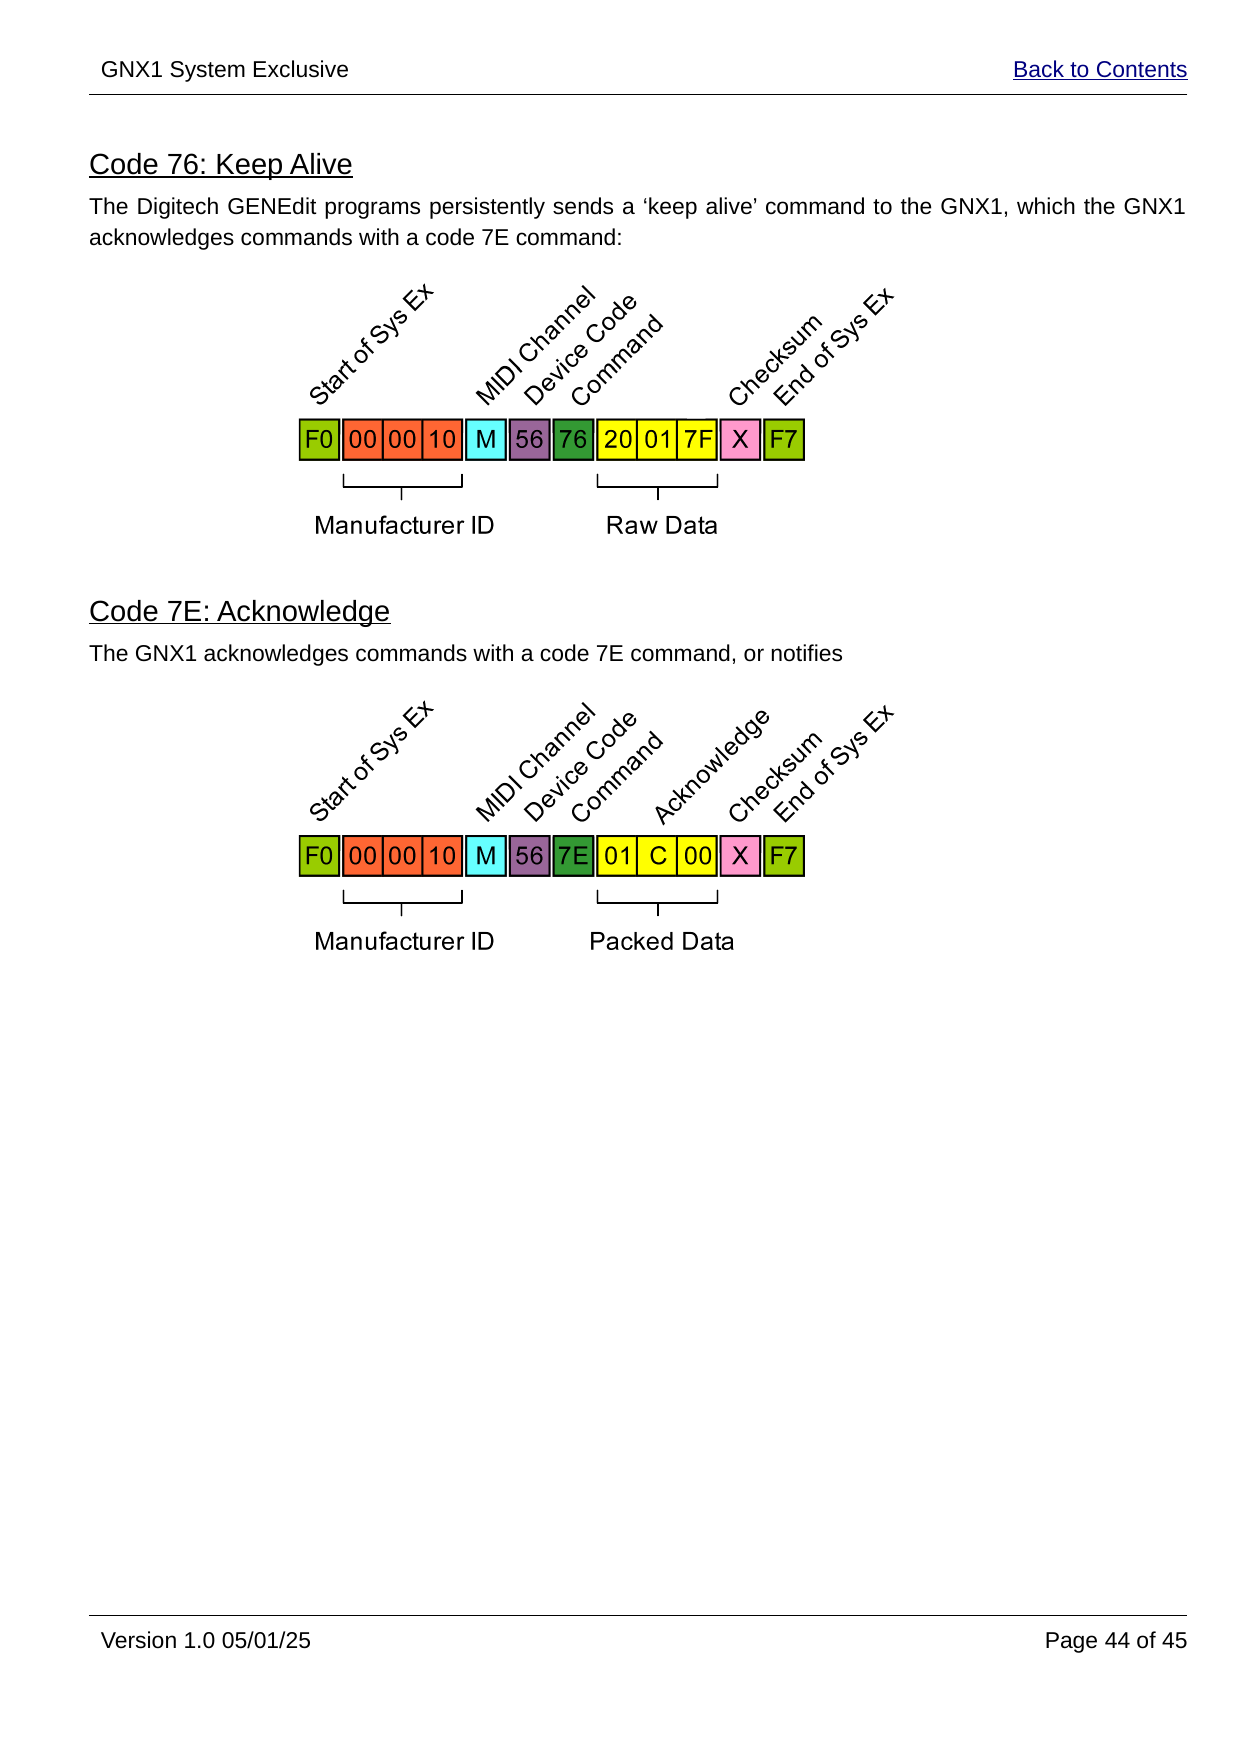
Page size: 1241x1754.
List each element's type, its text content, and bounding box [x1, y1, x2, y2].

picture [298, 283, 978, 540]
text The Digitech GENEdit programs persistently sends a ‘keep alive’ command to the GNX1, which the GNX1 acknowledges commands with a code 7E command: [89, 193, 1187, 250]
picture [298, 699, 978, 956]
text The GNX1 acknowledges commands with a code 7E command, or notifies [89, 639, 1187, 666]
subtitle Code 7E: Acknowledge [89, 289, 1187, 627]
subtitle Code 76: Keep Alive [89, 147, 1187, 181]
